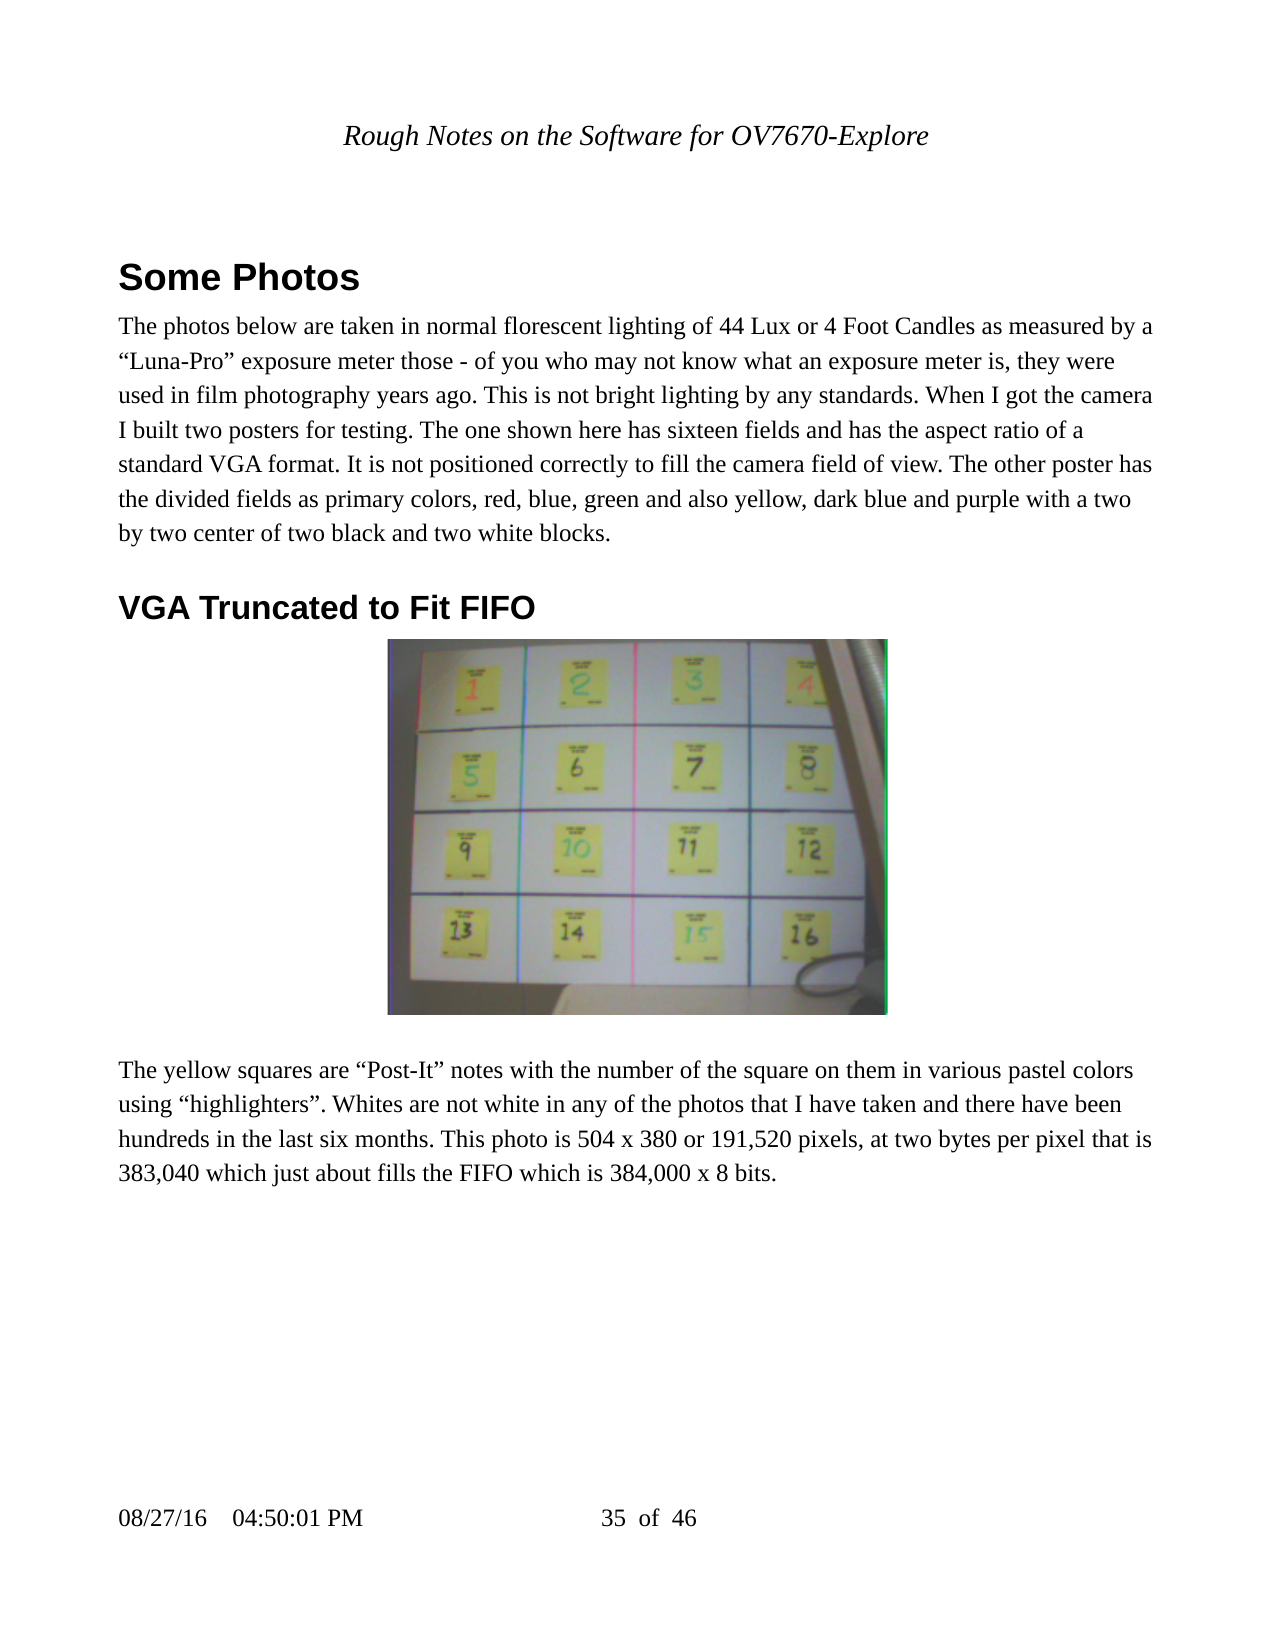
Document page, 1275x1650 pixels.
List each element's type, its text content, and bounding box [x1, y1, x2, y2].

text The photos below are taken in normal florescent lighting of 44 Lux or 4 Foot Candles as measured by a “Luna-Pro” exposure meter those - of you who may not know what an exposure meter is, they were used in film photography years ago. This is not bright lighting by any standards. When I got the camera I built two posters for testing. The one shown here has sixteen fields and has the aspect ratio of a standard VGA format. It is not positioned correctly to fill the camera field of view. The other poster has the divided fields as primary colors, red, blue, green and also yellow, dark blue and purple with a two by two center of two black and two white blocks. [118, 311, 1157, 547]
picture [387, 639, 888, 1015]
subtitle Some Photos [118, 255, 1157, 299]
subtitle VGA Truncated to Fit FIFO [118, 588, 1157, 627]
text The yellow squares are “Post-It” notes with the number of the square on them in various pastel colors using “highlighters”. Whites are not white in any of the photos that I have taken and there have been hundreds in the last six months. This photo is 504 x 380 or 191,520 pixels, at two bytes per pixel that is 383,040 which just about fills the FIFO which is 384,000 x 8 bits. [118, 1055, 1157, 1187]
